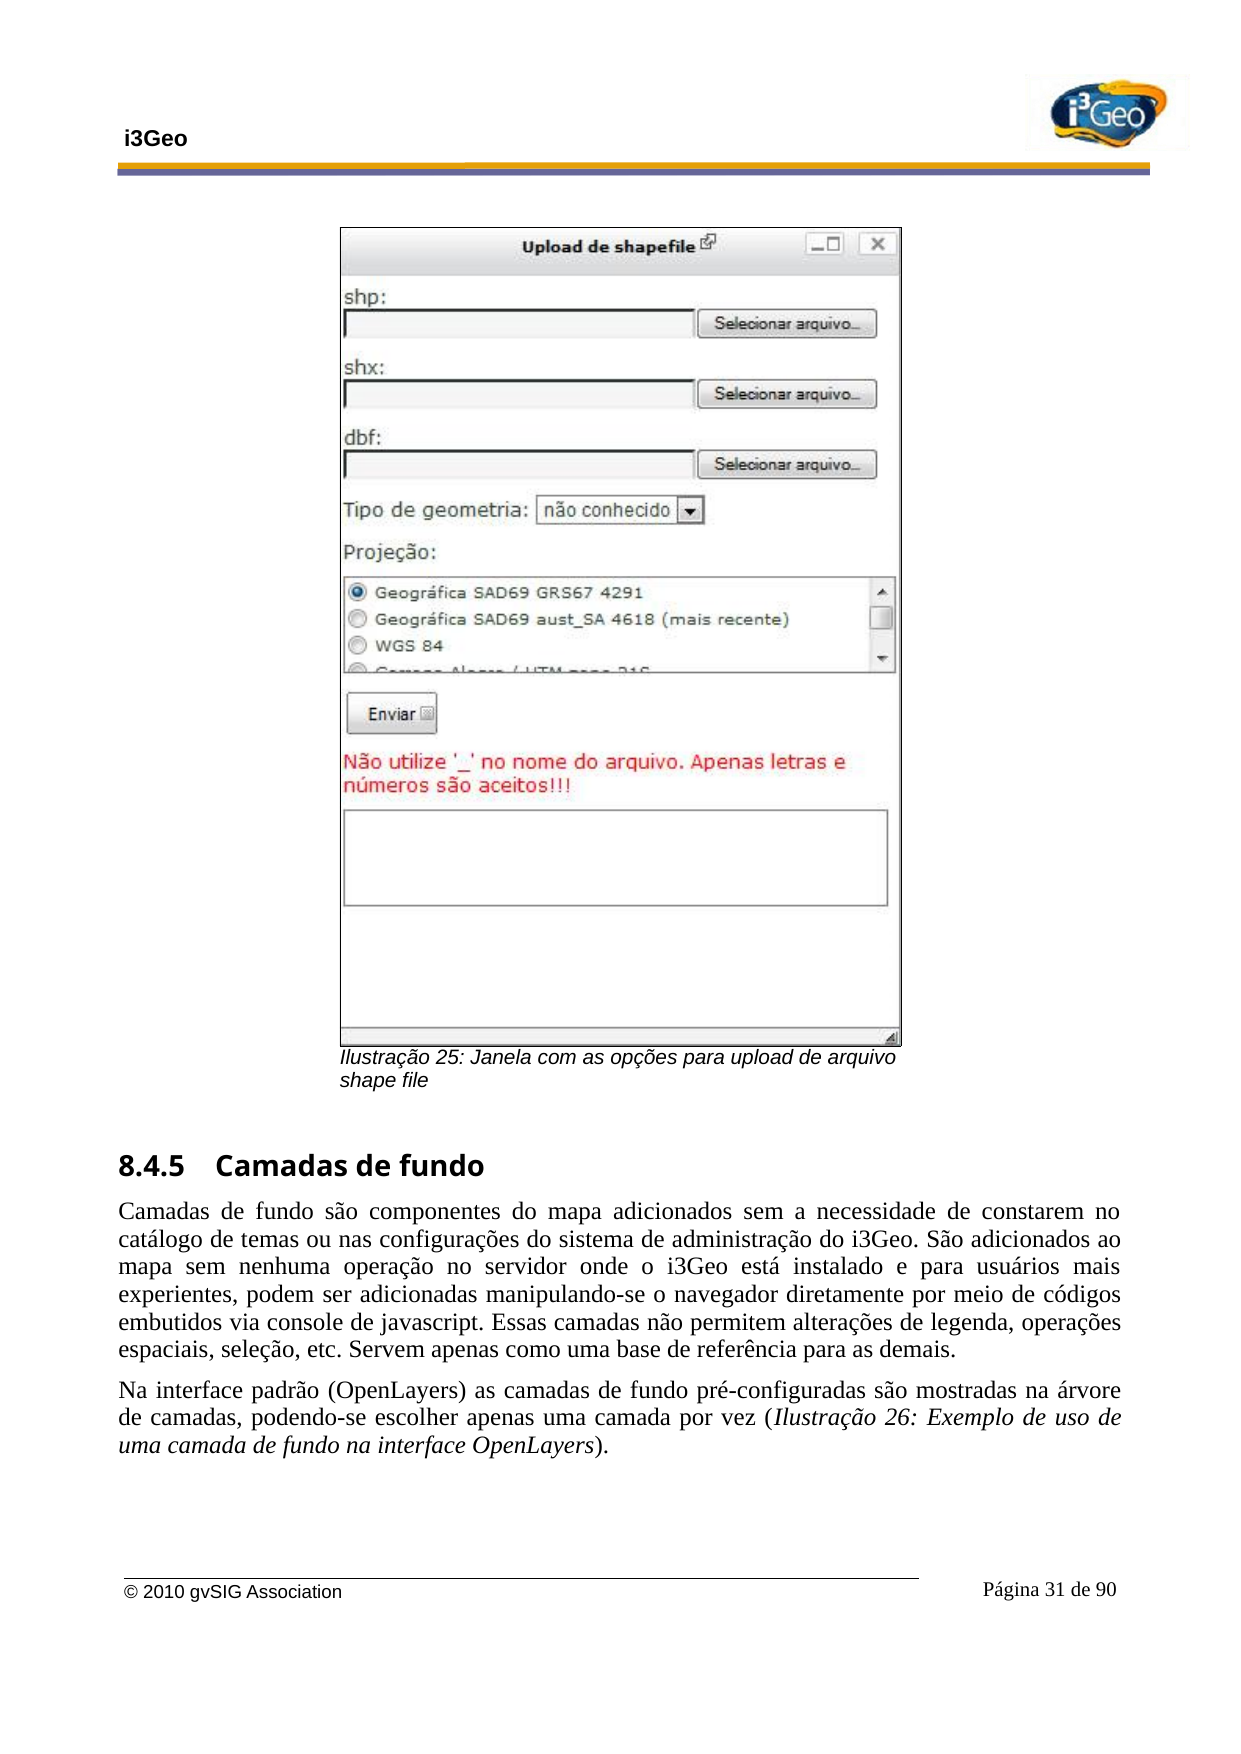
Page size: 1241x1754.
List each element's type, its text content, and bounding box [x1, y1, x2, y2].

subtitle Camadas de fundo [118, 1145, 1122, 1184]
text Camadas de fundo são componentes do mapa adicionados sem a necessidade de constarem no catálogo de temas ou nas configurações do sistema de administração do i3Geo. São adicionados ao mapa sem nenhuma operação no servidor onde o i3Geo está instalado e para usuários mais experientes, podem ser adicionadas manipulando-se o navegador diretamente por meio de códigos embutidos via console de javascript. Essas camadas não permitem alterações de legenda, operações espaciais, seleção, etc. Servem apenas como uma base de referência para as demais. [118, 1197, 1122, 1363]
text Ilustração 25: Janela com as opções para upload de arquivo shape file [339, 1046, 901, 1092]
picture [341, 228, 901, 1046]
picture [1025, 74, 1191, 151]
text Na interface padrão (OpenLayers) as camadas de fundo pré-configuradas são mostradas na árvore de camadas, podendo-se escolher apenas uma camada por vez (Ilustração 26: Exemplo de uso de uma camada de fundo na interface OpenLayers). [118, 1376, 1122, 1459]
